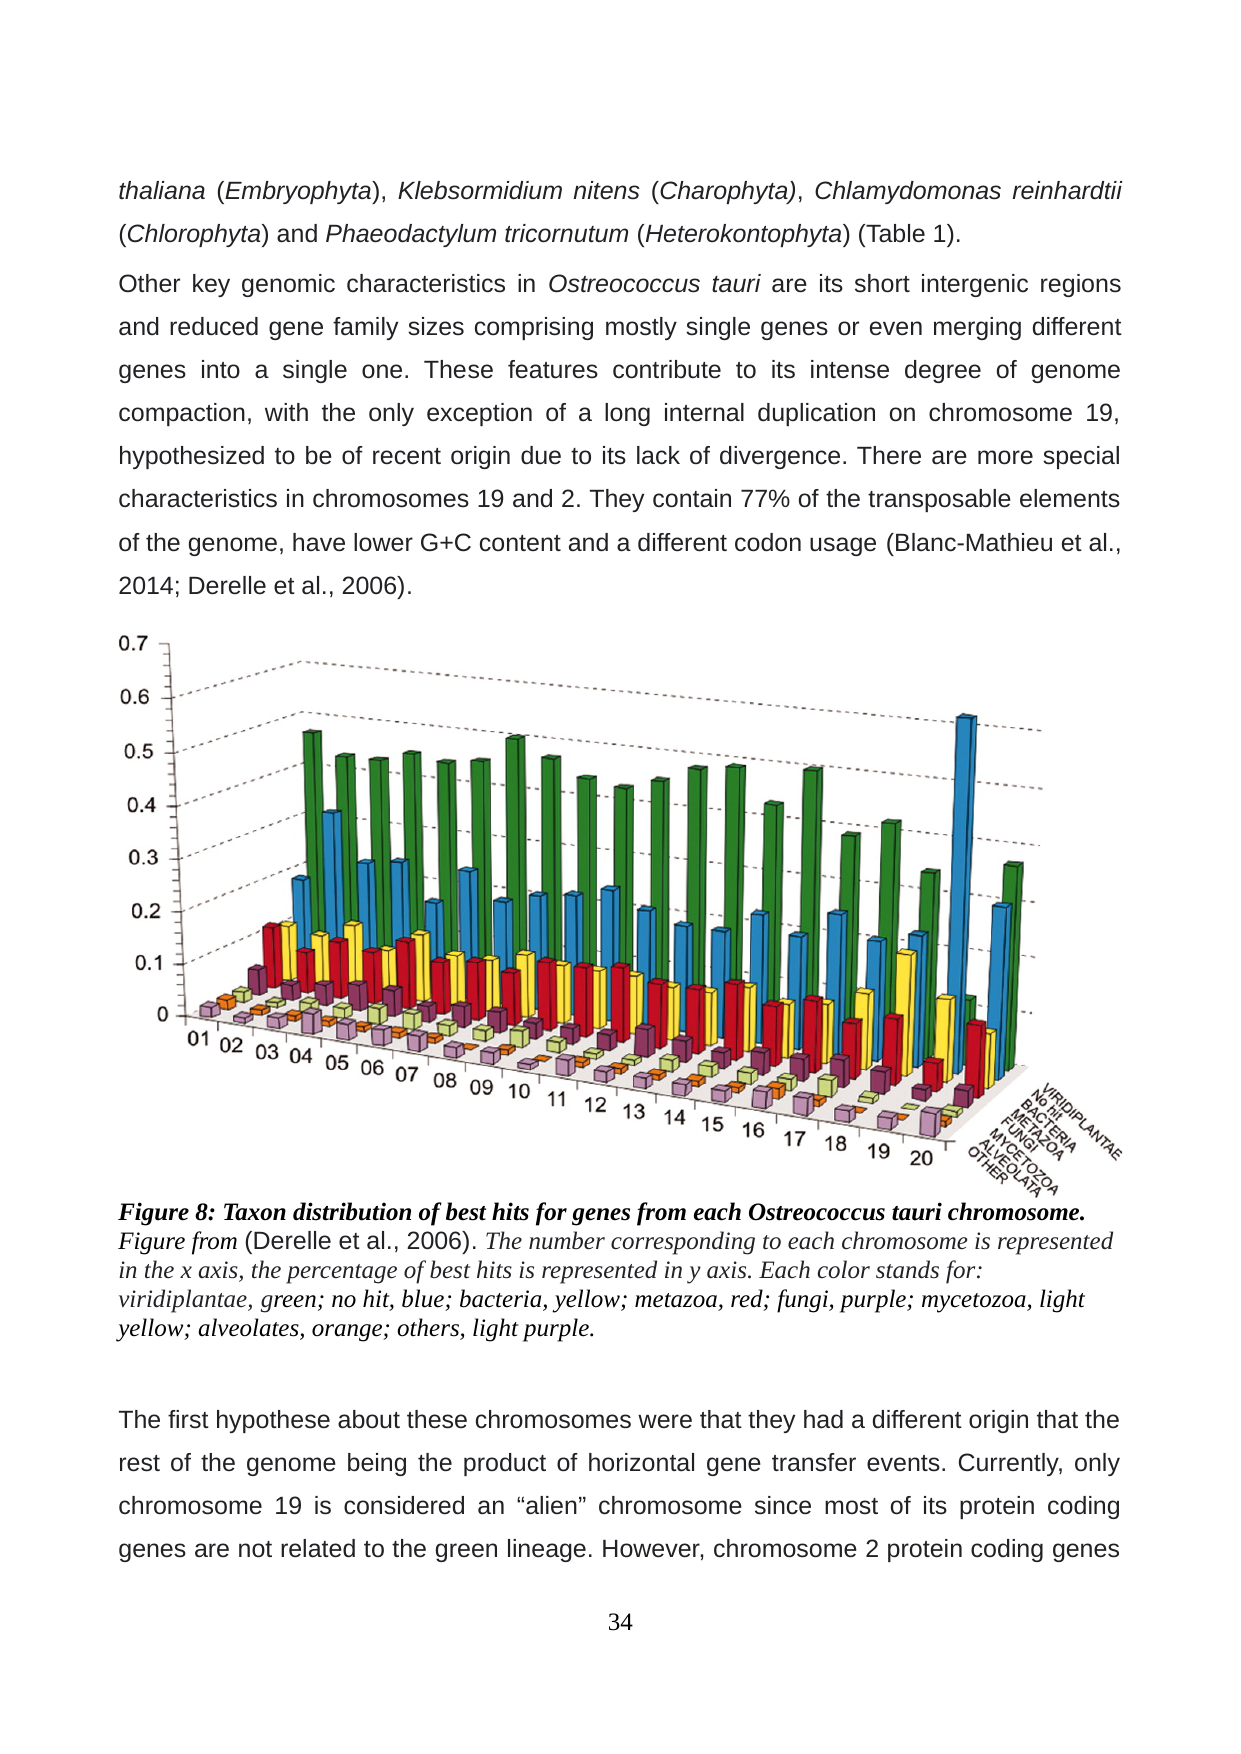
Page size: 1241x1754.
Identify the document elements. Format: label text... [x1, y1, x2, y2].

text thaliana (Embryophyta), Klebsormidium nitens (Charophyta), Chlamydomonas reinhardtii (Chlorophyta) and Phaeodactylum tricornutum (Heterokontophyta) (Table 1). [118, 176, 1122, 248]
text The first hypothese about these chromosomes were that they had a different origin that the rest of the genome being the product of horizontal gene transfer events. Currently, only chromosome 19 is considered an “alien” chromosome since most of its protein coding genes are not related to the green lineage. However, chromosome 2 protein coding genes [118, 1405, 1122, 1563]
text Figure 8: Taxon distribution of best hits for genes from each Ostreococcus tauri chromosome. Figure from (Derelle et al., 2006)⁠. The number corresponding to each chromosome is represented in the x axis, the percentage of best hits is represented in y axis. Each color stands for: viridiplantae, green; no hit, blue; bacteria, yellow; metazoa, red; fungi, purple; mycetozoa, light yellow; alveolates, orange; others, light purple. [118, 1198, 1122, 1341]
picture [118, 632, 1123, 1198]
text Other key genomic characteristics in Ostreococcus tauri are its short intergenic regions and reduced gene family sizes comprising mostly single genes or even merging different genes into a single one. These features contribute to its intense degree of genome compaction, with the only exception of a long internal duplication on chromosome 19, hypothesized to be of recent origin due to its lack of divergence. There are more special characteristics in chromosomes 19 and 2. They contain 77% of the transposable elements of the genome, have lower G+C content and a different codon usage (Blanc-Mathieu et al., 2014; Derelle et al., 2006)⁠. [118, 269, 1122, 599]
